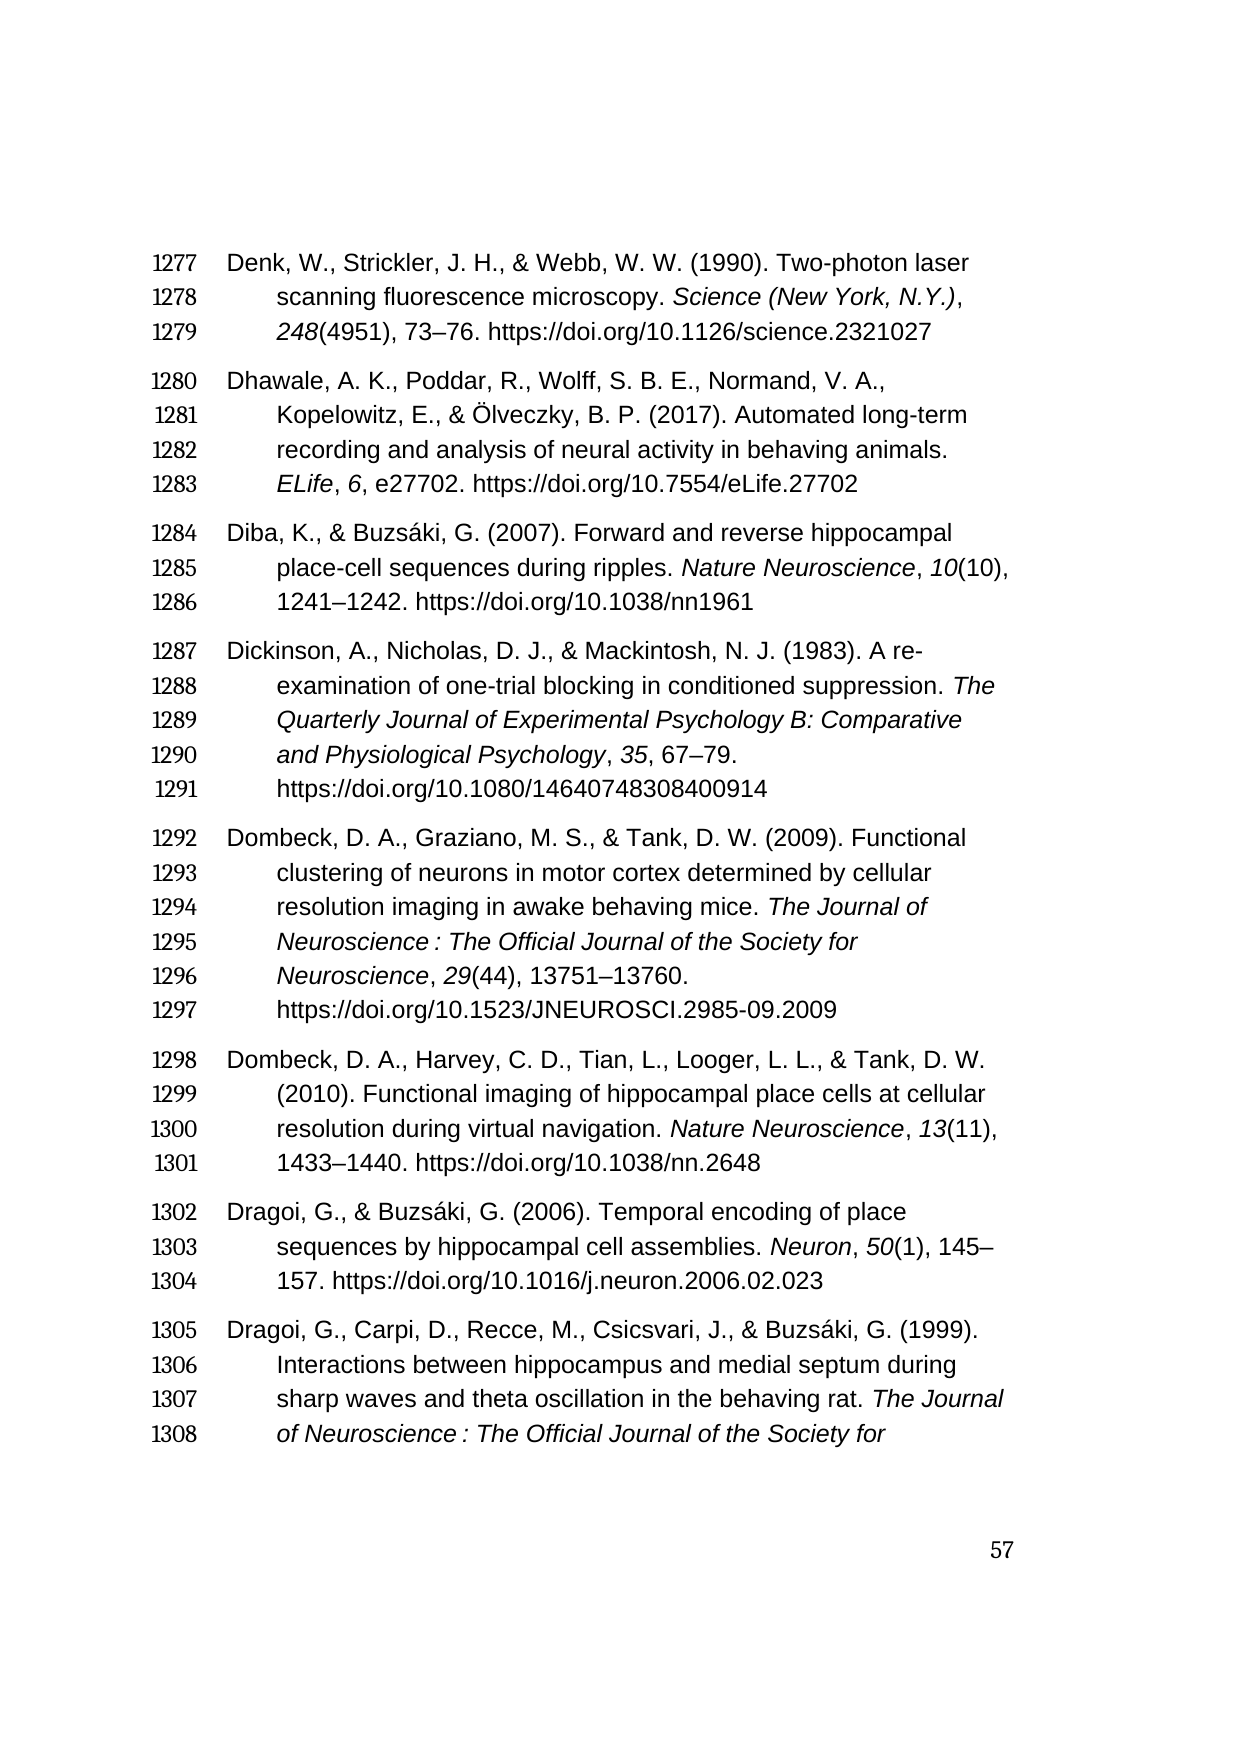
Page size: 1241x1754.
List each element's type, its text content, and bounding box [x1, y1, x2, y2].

text Dragoi, G., Carpi, D., Recce, M., Csicsvari, J., & Buzsáki, G. (1999). Interactions between hippocampus and medial septum during sharp waves and theta oscillation in the behaving rat. The Journal of Neuroscience : The Official Journal of the Society for [226, 1315, 1014, 1447]
text Diba, K., & Buzsáki, G. (2007). Forward and reverse hippocampal place-cell sequences during ripples. Nature Neuroscience, 10(10), 1241–1242. https://doi.org/10.1038/nn1961 [226, 518, 1014, 616]
text Dragoi, G., & Buzsáki, G. (2006). Temporal encoding of place sequences by hippocampal cell assemblies. Neuron, 50(1), 145–157. https://doi.org/10.1016/j.neuron.2006.02.023 [226, 1197, 1014, 1295]
text Dombeck, D. A., Graziano, M. S., & Tank, D. W. (2009). Functional clustering of neurons in motor cortex determined by cellular resolution imaging in awake behaving mice. The Journal of Neuroscience : The Official Journal of the Society for Neuroscience, 29(44), 13751–13760. https://doi.org/10.1523/JNEUROSCI.2985-09.2009 [226, 823, 1014, 1024]
text Dombeck, D. A., Harvey, C. D., Tian, L., Looger, L. L., & Tank, D. W. (2010). Functional imaging of hippocampal place cells at cellular resolution during virtual navigation. Nature Neuroscience, 13(11), 1433–1440. https://doi.org/10.1038/nn.2648 [226, 1044, 1014, 1177]
text Dickinson, A., Nicholas, D. J., & Mackintosh, N. J. (1983). A re-examination of one-trial blocking in conditioned suppression. The Quarterly Journal of Experimental Psychology B: Comparative and Physiological Psychology, 35, 67–79. https://doi.org/10.1080/14640748308400914 [226, 636, 1014, 803]
text Dhawale, A. K., Poddar, R., Wolff, S. B. E., Normand, V. A., Kopelowitz, E., & Ölveczky, B. P. (2017). Automated long-term recording and analysis of neural activity in behaving animals. ELife, 6, e27702. https://doi.org/10.7554/eLife.27702 [226, 366, 1014, 498]
text Denk, W., Strickler, J. H., & Webb, W. W. (1990). Two-photon laser scanning fluorescence microscopy. Science (New York, N.Y.), 248(4951), 73–76. https://doi.org/10.1126/science.2321027 [226, 248, 1014, 345]
